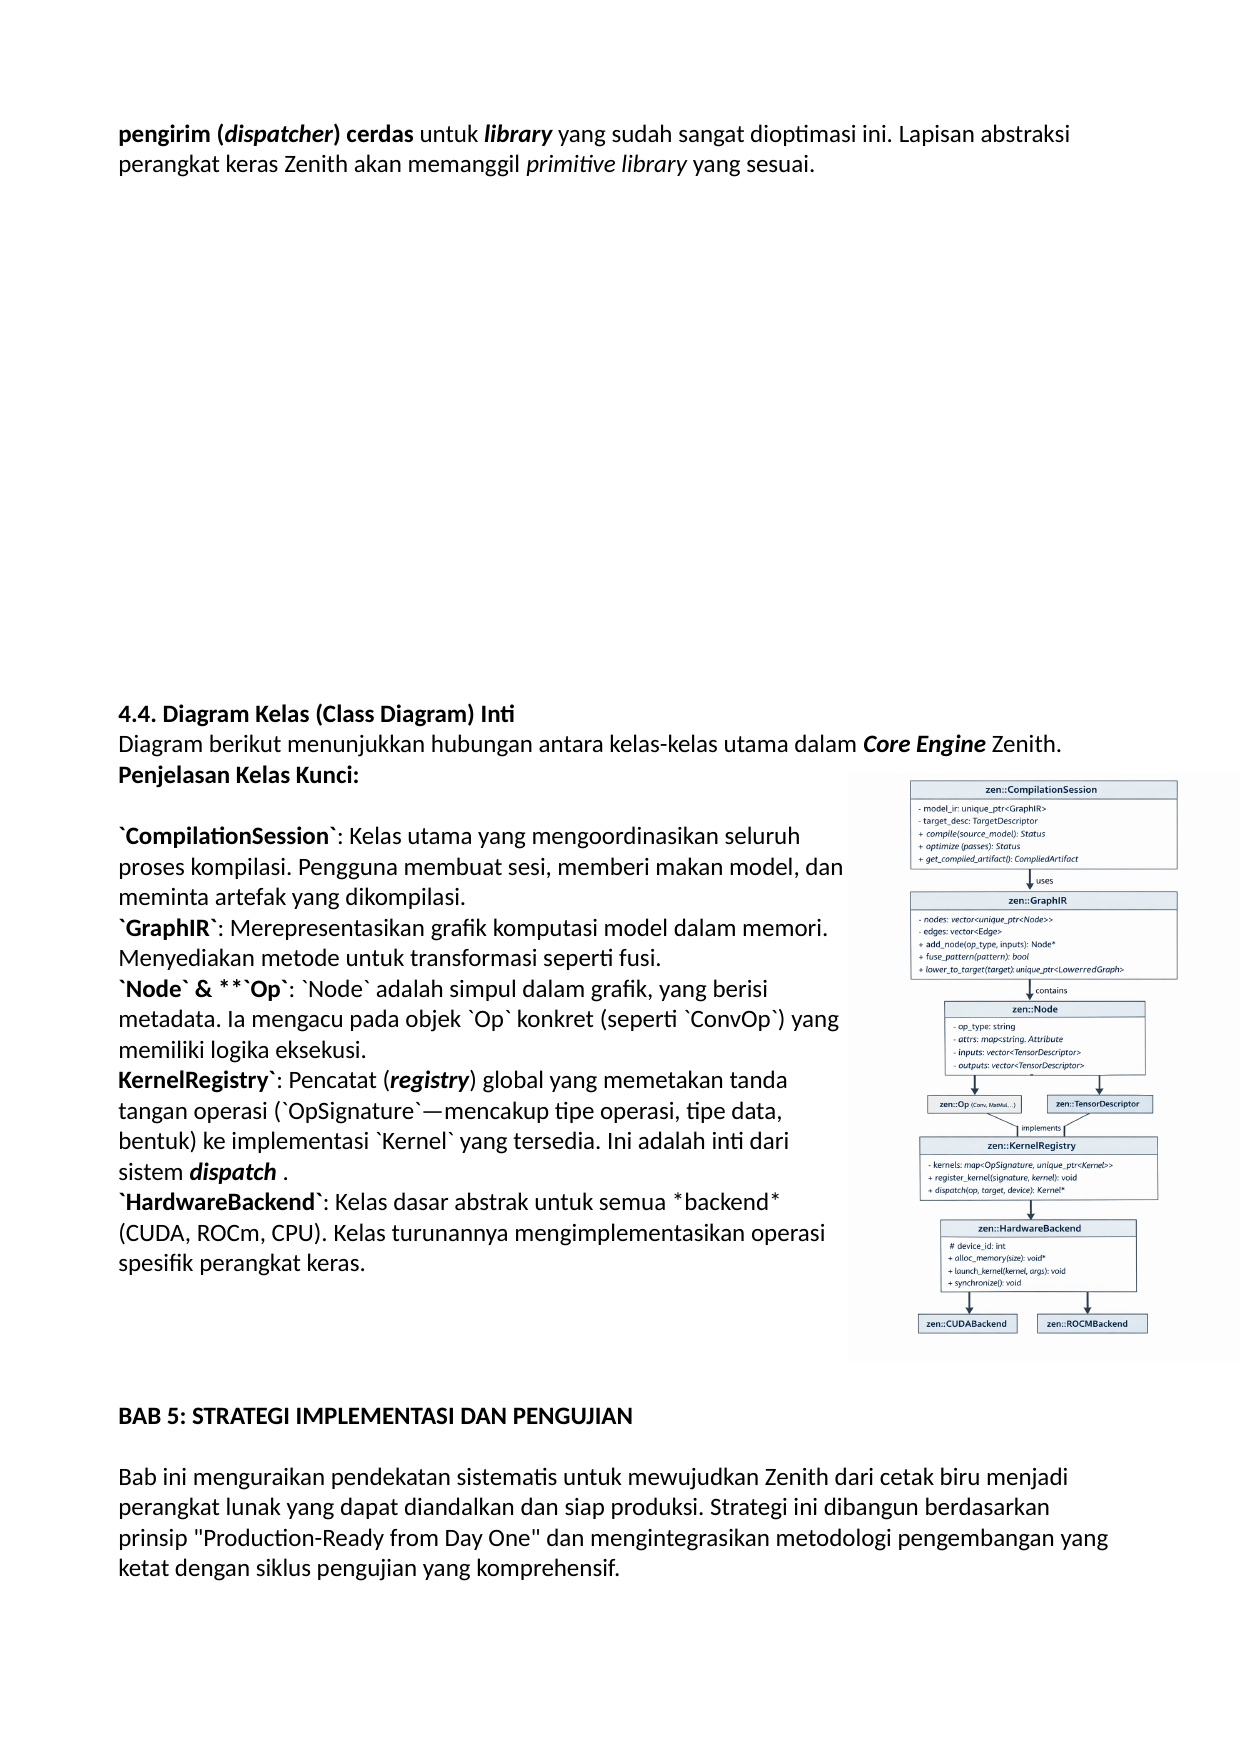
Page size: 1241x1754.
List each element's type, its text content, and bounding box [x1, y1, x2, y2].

text KernelRegistry`: Pencatat (registry) global yang memetakan tanda tangan operasi (`OpSignature`—mencakup tipe operasi, tipe data, bentuk) ke implementasi `Kernel` yang tersedia. Ini adalah inti dari sistem dispatch . [118, 1064, 847, 1186]
text BAB 5: STRATEGI IMPLEMENTASI DAN PENGUJIAN [118, 1308, 1122, 1431]
text 4.4. Diagram Kelas (Class Diagram) Inti [118, 698, 1122, 728]
text `Node` & **`Op`: `Node` adalah simpul dalam grafik, yang berisi metadata. Ia mengacu pada objek `Op` konkret (seperti `ConvOp`) yang memiliki logika eksekusi. [118, 973, 847, 1064]
text Bab ini menguraikan pendekatan sistematis untuk mewujudkan Zenith dari cetak biru menjadi perangkat lunak yang dapat diandalkan dan siap produksi. Strategi ini dibangun berdasarkan prinsip "Production-Ready from Day One" dan mengintegrasikan metodologi pengembangan yang ketat dengan siklus pengujian yang komprehensif. [118, 1461, 1122, 1583]
text Diagram berikut menunjukkan hubungan antara kelas-kelas utama dalam Core Engine Zenith. [118, 728, 1122, 759]
text `HardwareBackend`: Kelas dasar abstrak untuk semua *backend* (CUDA, ROCm, CPU). Kelas turunannya mengimplementasikan operasi spesifik perangkat keras. [118, 1186, 847, 1278]
text `GraphIR`: Merepresentasikan grafik komputasi model dalam memori. Menyediakan metode untuk transformasi seperti fusi. [118, 912, 847, 973]
text `CompilationSession`: Kelas utama yang mengoordinasikan seluruh proses kompilasi. Pengguna membuat sesi, memberi makan model, dan meminta artefak yang dikompilasi. [118, 820, 847, 912]
text Penjelasan Kelas Kunci: [118, 759, 1122, 789]
text pengirim (dispatcher) cerdas untuk library yang sudah sangat dioptimasi ini. Lapisan abstraksi perangkat keras Zenith akan memanggil primitive library yang sesuai. [118, 118, 1122, 179]
picture [847, 773, 1241, 1362]
